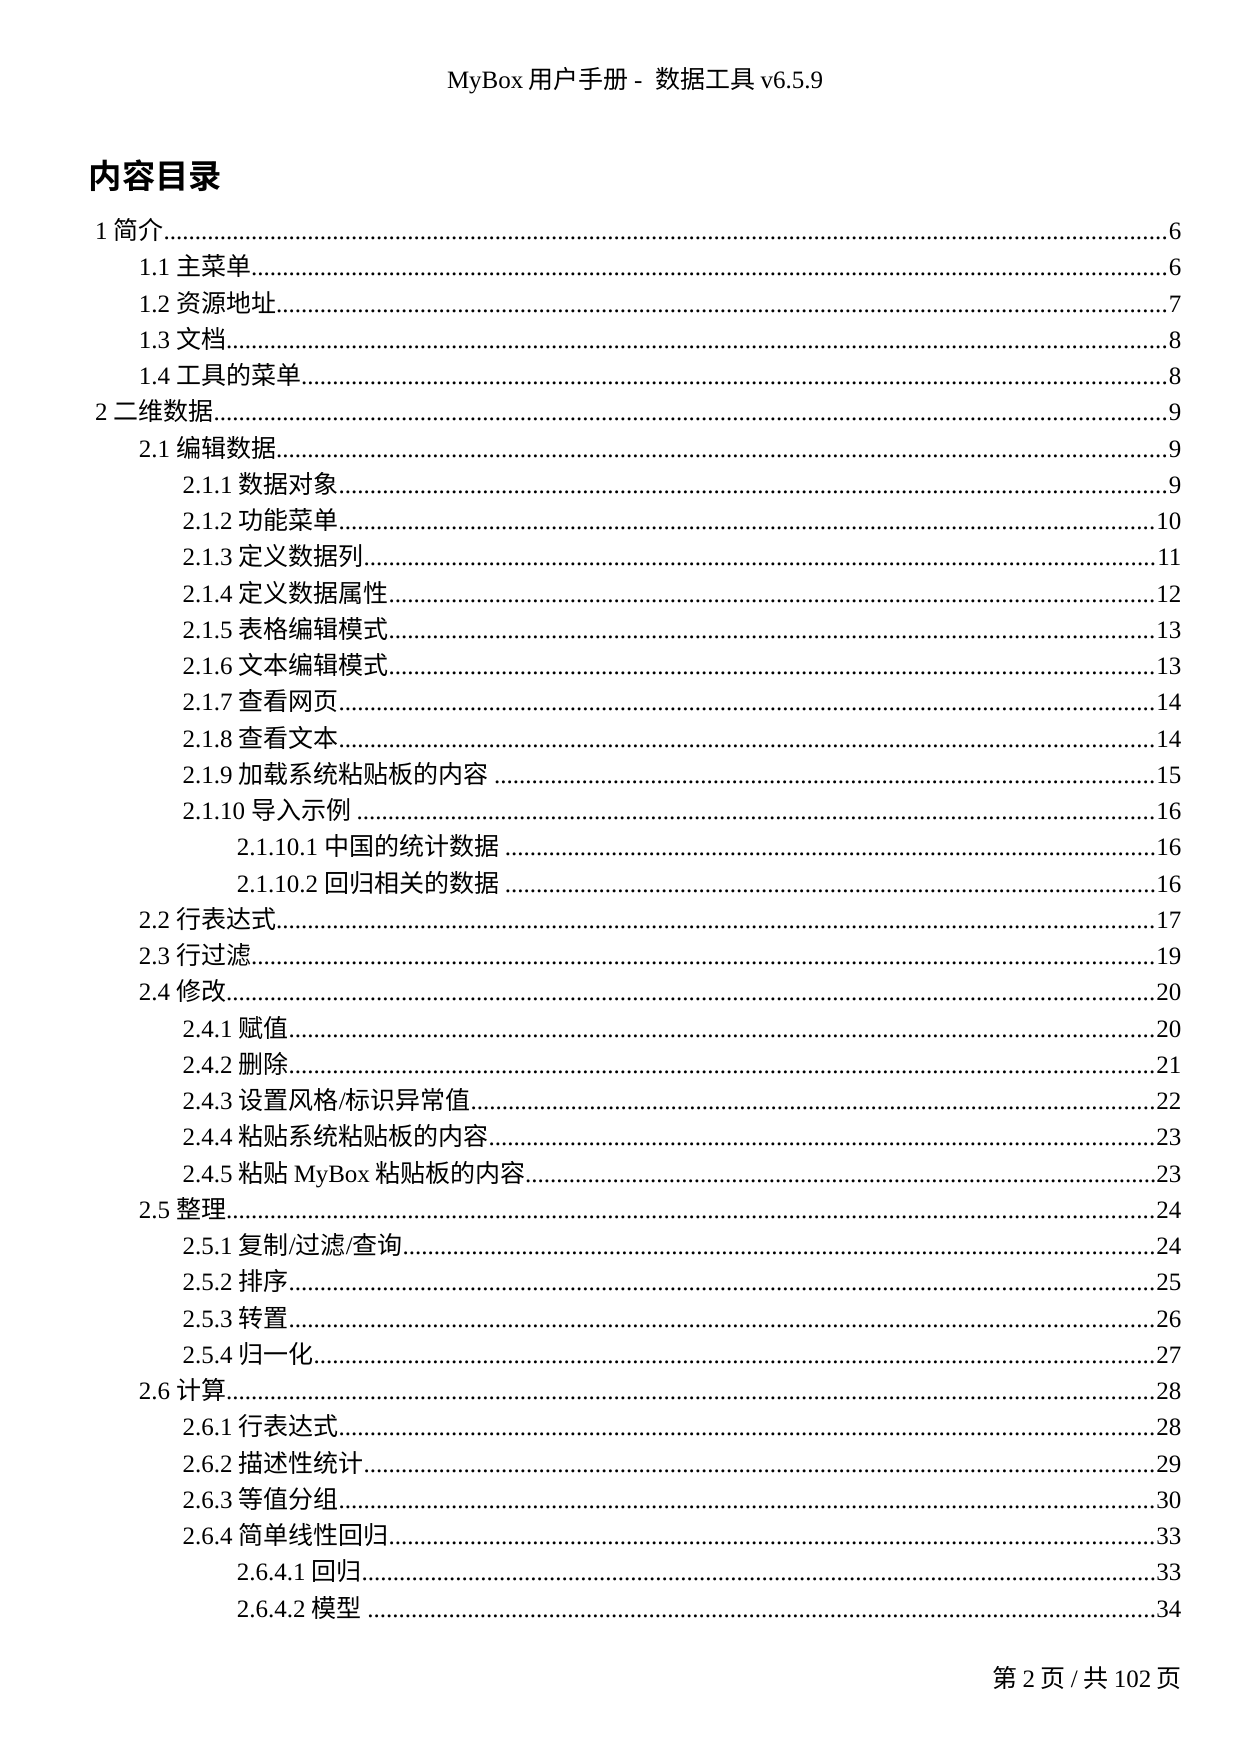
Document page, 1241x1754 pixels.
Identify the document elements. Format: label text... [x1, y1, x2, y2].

text 2.1.5 表格编辑模式 13 [176, 609, 1181, 646]
text 2.5.4 归一化 27 [176, 1334, 1181, 1371]
text 2.1.10.2 回归相关的数据 16 [230, 863, 1181, 899]
text 1.3 文档 8 [132, 319, 1181, 356]
text 2.4.2 删除 21 [176, 1044, 1181, 1081]
text 2.1.6 文本编辑模式 13 [176, 646, 1181, 682]
text 2.6.4.1 回归 33 [230, 1552, 1181, 1588]
text 2.6.4 简单线性回归 33 [176, 1516, 1181, 1552]
text 2.6.3 等值分组 30 [176, 1479, 1181, 1516]
text 2.1.3 定义数据列 11 [176, 537, 1181, 573]
text 1.1 主菜单 6 [132, 247, 1181, 283]
text 2.3 行过滤 19 [132, 936, 1181, 972]
text 2.1.8 查看文本 14 [176, 718, 1181, 754]
text 2.5.1 复制/过滤/查询 24 [176, 1226, 1181, 1262]
text 2.1.4 定义数据属性 12 [176, 573, 1181, 609]
text 2.6.1 行表达式 28 [176, 1407, 1181, 1443]
text 2.4.1 赋值 20 [176, 1008, 1181, 1044]
text 2.2 行表达式 17 [132, 899, 1181, 936]
text 2.1 编辑数据 9 [132, 428, 1181, 464]
text 2 二维数据 9 [88, 392, 1181, 428]
text 2.1.1 数据对象 9 [176, 464, 1181, 501]
text 2.4 修改 20 [132, 972, 1181, 1008]
text 2.1.9 加载系统粘贴板的内容 15 [176, 754, 1181, 791]
text 2.4.5 粘贴MyBox粘贴板的内容 23 [176, 1153, 1181, 1189]
text 2.5.3 转置 26 [176, 1298, 1181, 1334]
text 2.6 计算 28 [132, 1371, 1181, 1407]
text 2.6.2 描述性统计 29 [176, 1443, 1181, 1479]
text 2.1.10 导入示例 16 [176, 791, 1181, 827]
text 2.5 整理 24 [132, 1189, 1181, 1226]
text 2.1.10.1 中国的统计数据 16 [230, 827, 1181, 863]
text 1.4 工具的菜单 8 [132, 356, 1181, 392]
text 2.1.7 查看网页 14 [176, 682, 1181, 718]
text 2.5.2 排序 25 [176, 1262, 1181, 1298]
text 2.1.2 功能菜单 10 [176, 501, 1181, 537]
text 1.2 资源地址 7 [132, 283, 1181, 319]
text 2.4.3 设置风格/标识异常值 22 [176, 1081, 1181, 1117]
text 1 简介 6 [88, 211, 1181, 247]
text 2.4.4 粘贴系统粘贴板的内容 23 [176, 1117, 1181, 1153]
subtitle 内容目录 [88, 150, 1181, 198]
text 2.6.4.2 模型 34 [230, 1588, 1181, 1624]
